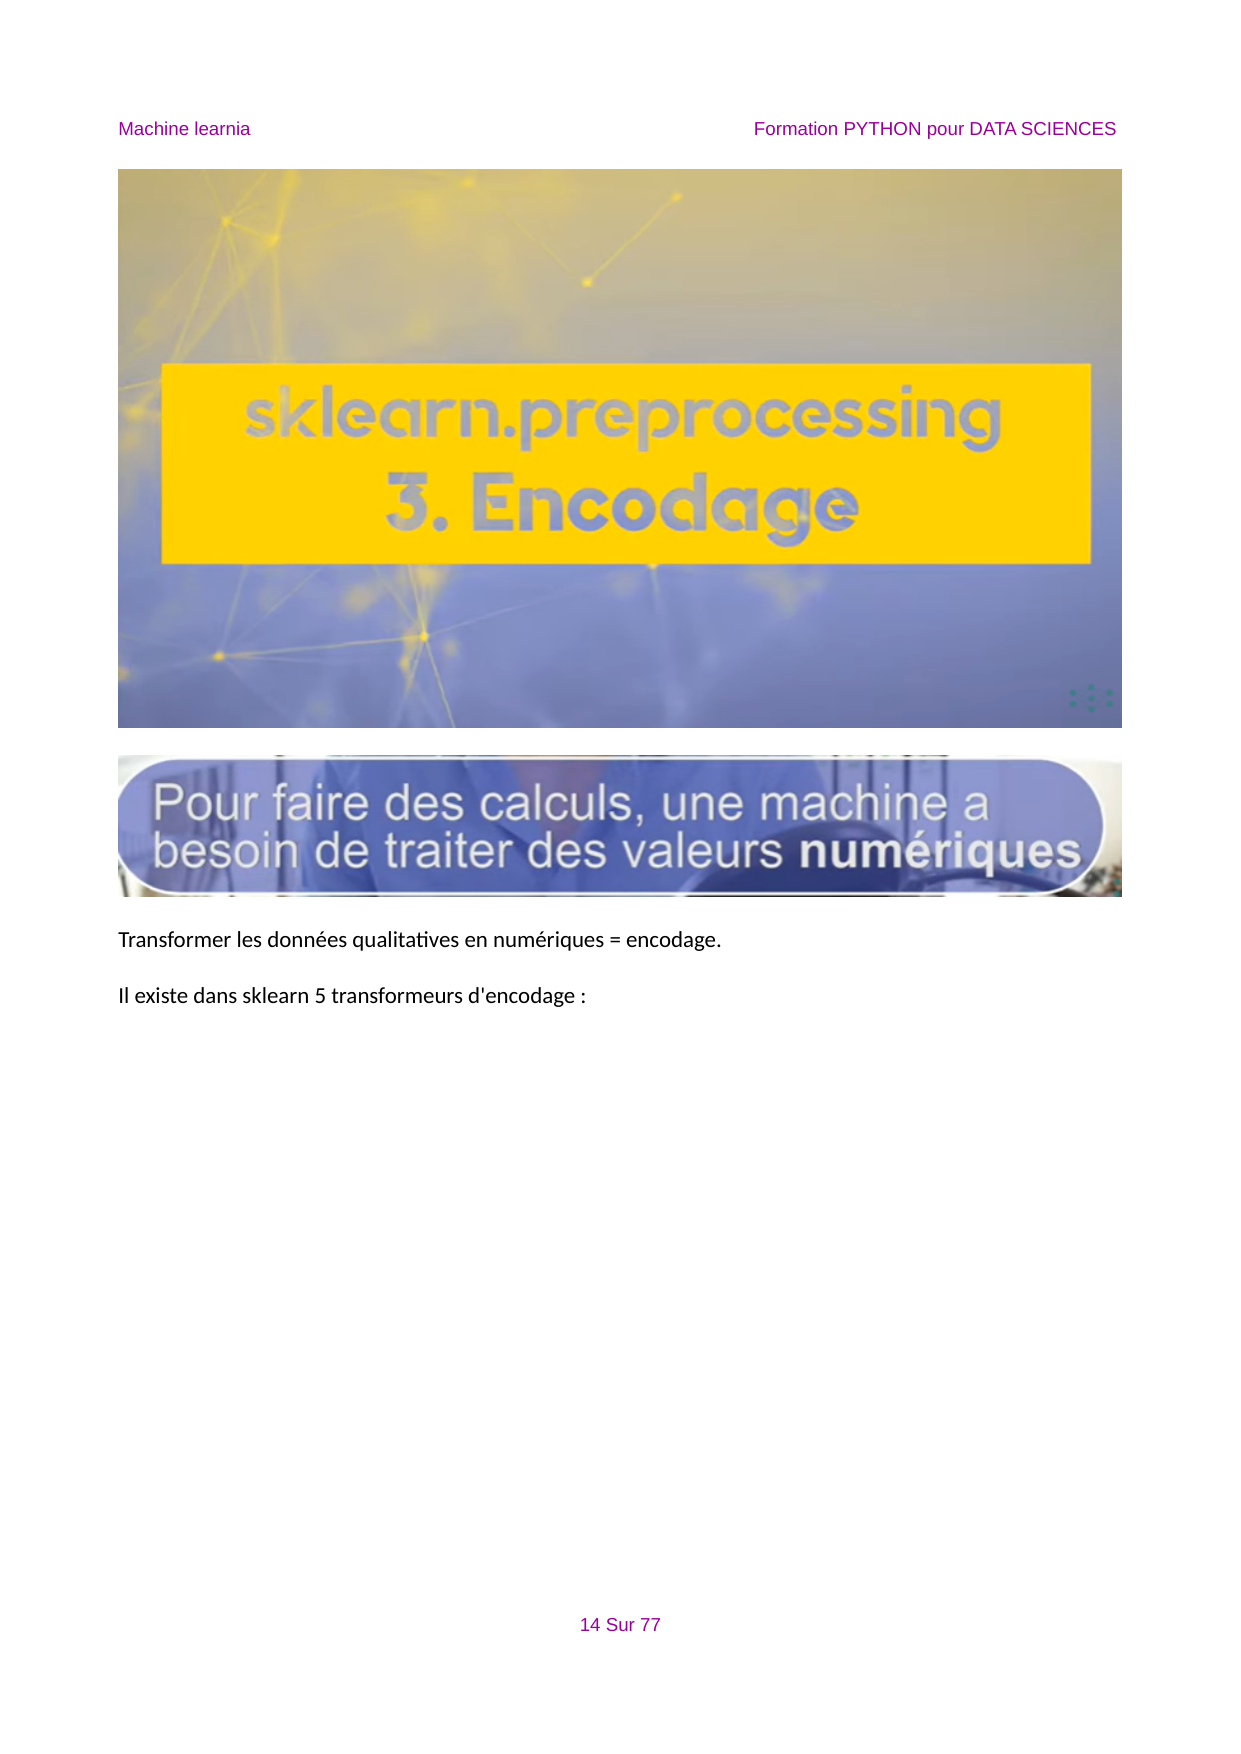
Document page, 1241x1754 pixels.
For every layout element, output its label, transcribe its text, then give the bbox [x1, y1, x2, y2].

picture [118, 169, 1122, 728]
picture [118, 755, 1122, 897]
text Il existe dans sklearn 5 transformeurs d'encodage : [118, 981, 1122, 1009]
text Transformer les données qualitatives en numériques = encodage. [118, 925, 1122, 953]
